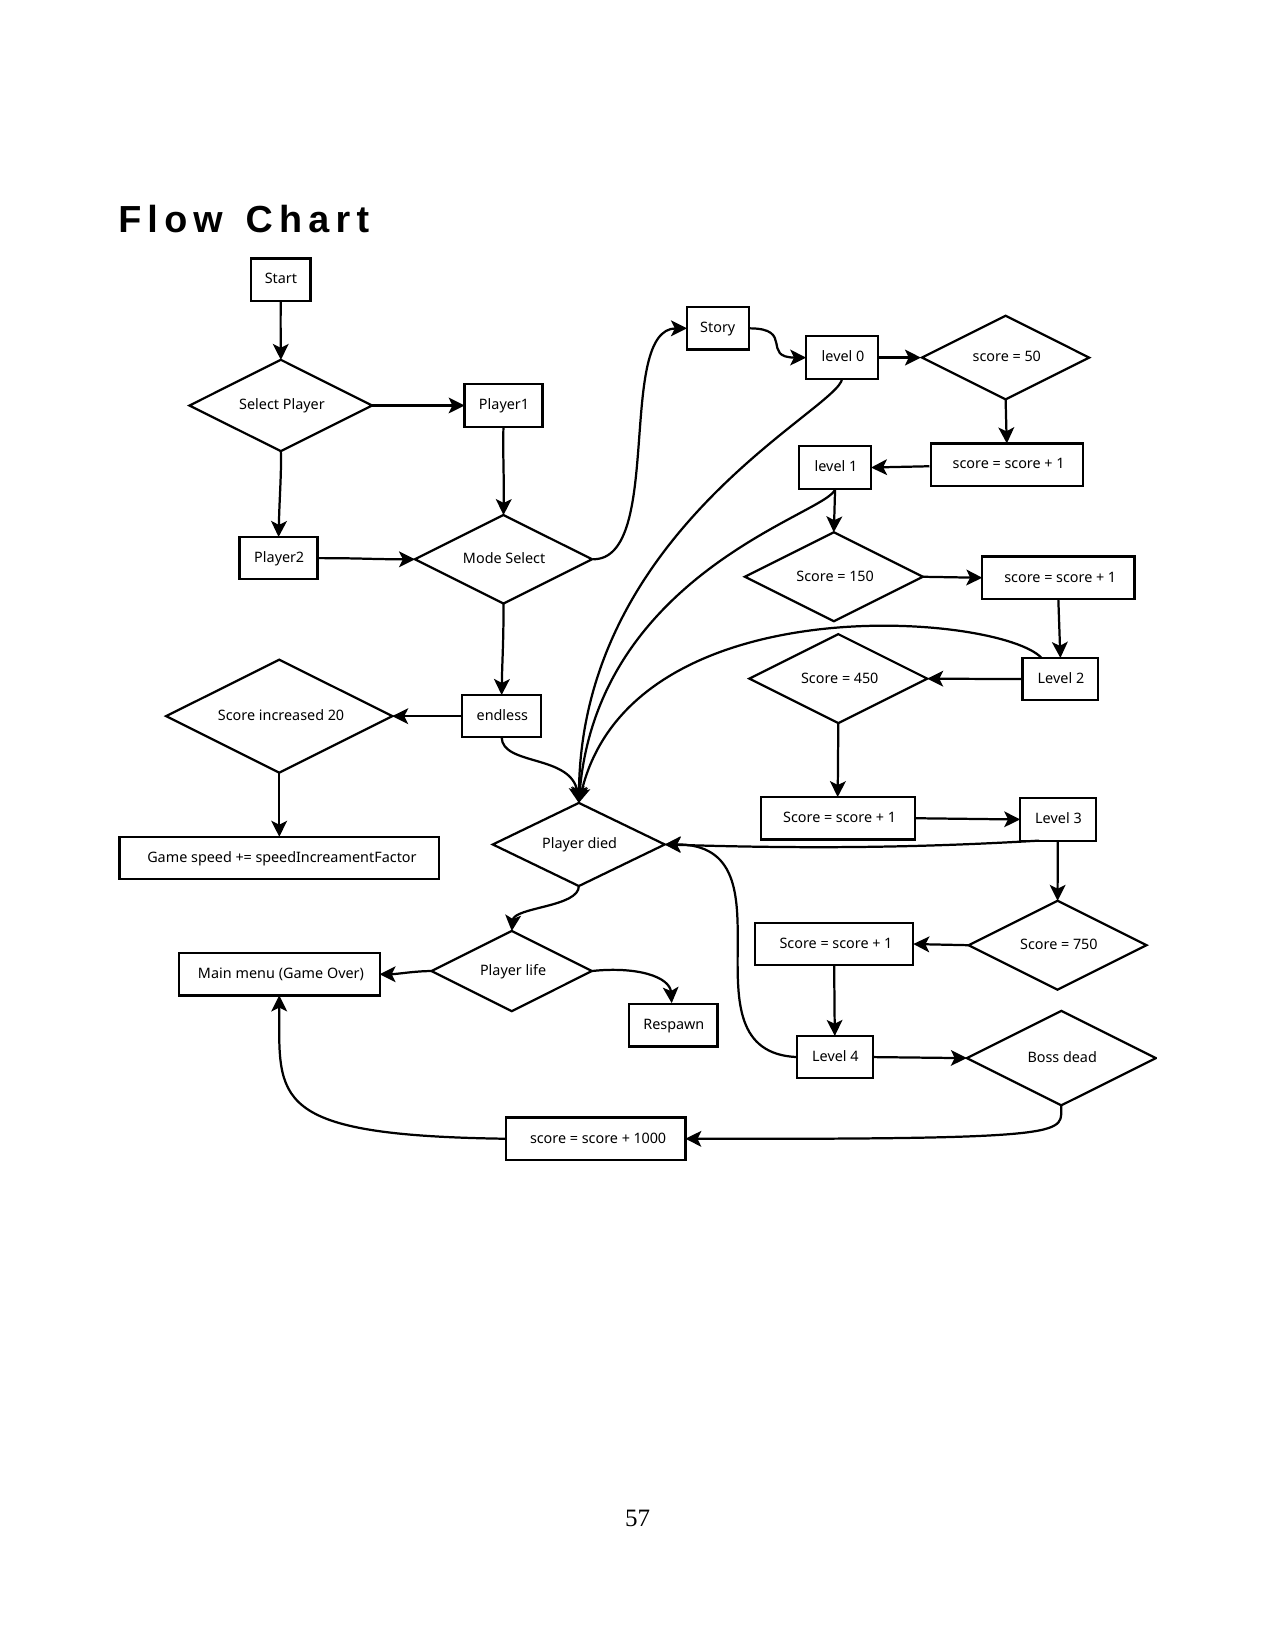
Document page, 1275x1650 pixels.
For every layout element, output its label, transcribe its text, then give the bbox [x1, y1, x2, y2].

subtitle Flow Chart [118, 197, 1157, 241]
